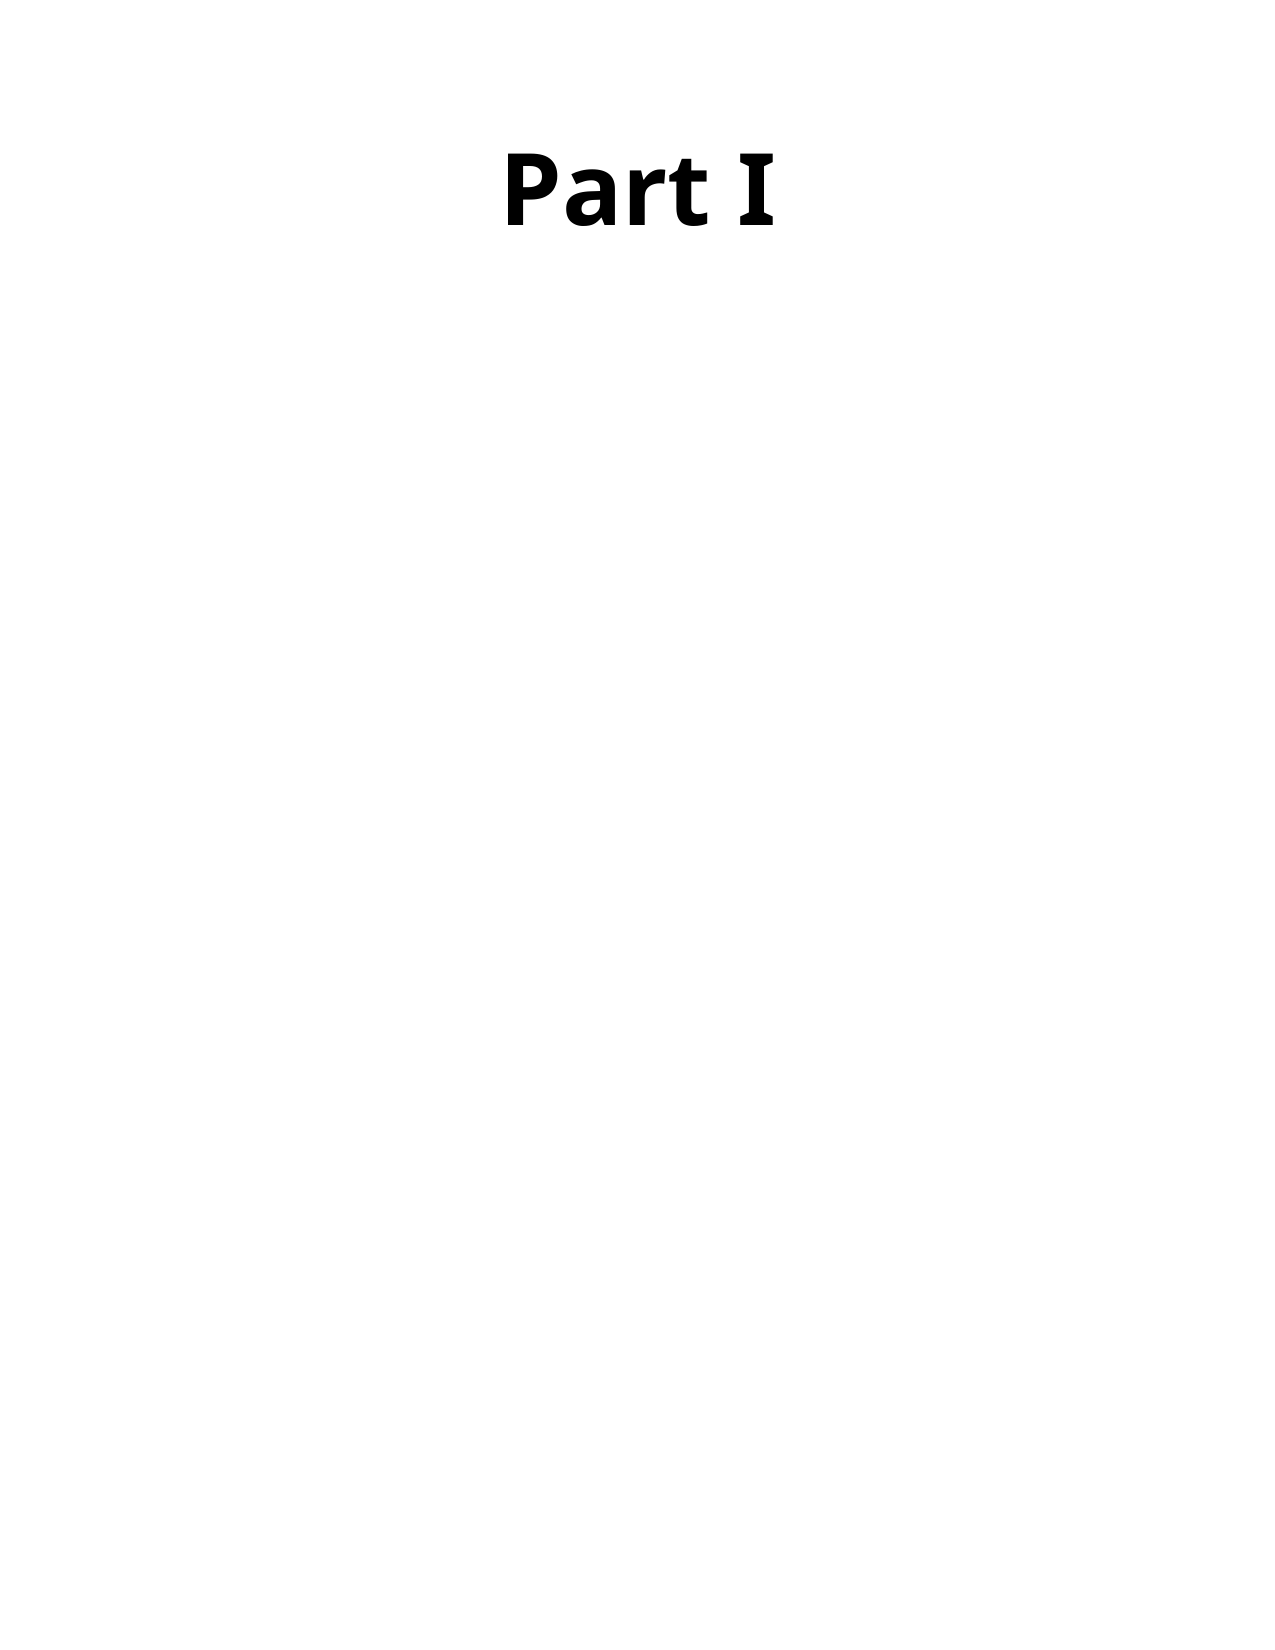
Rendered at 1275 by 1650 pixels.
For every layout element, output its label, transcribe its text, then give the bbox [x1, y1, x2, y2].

text Part I [118, 118, 1157, 254]
